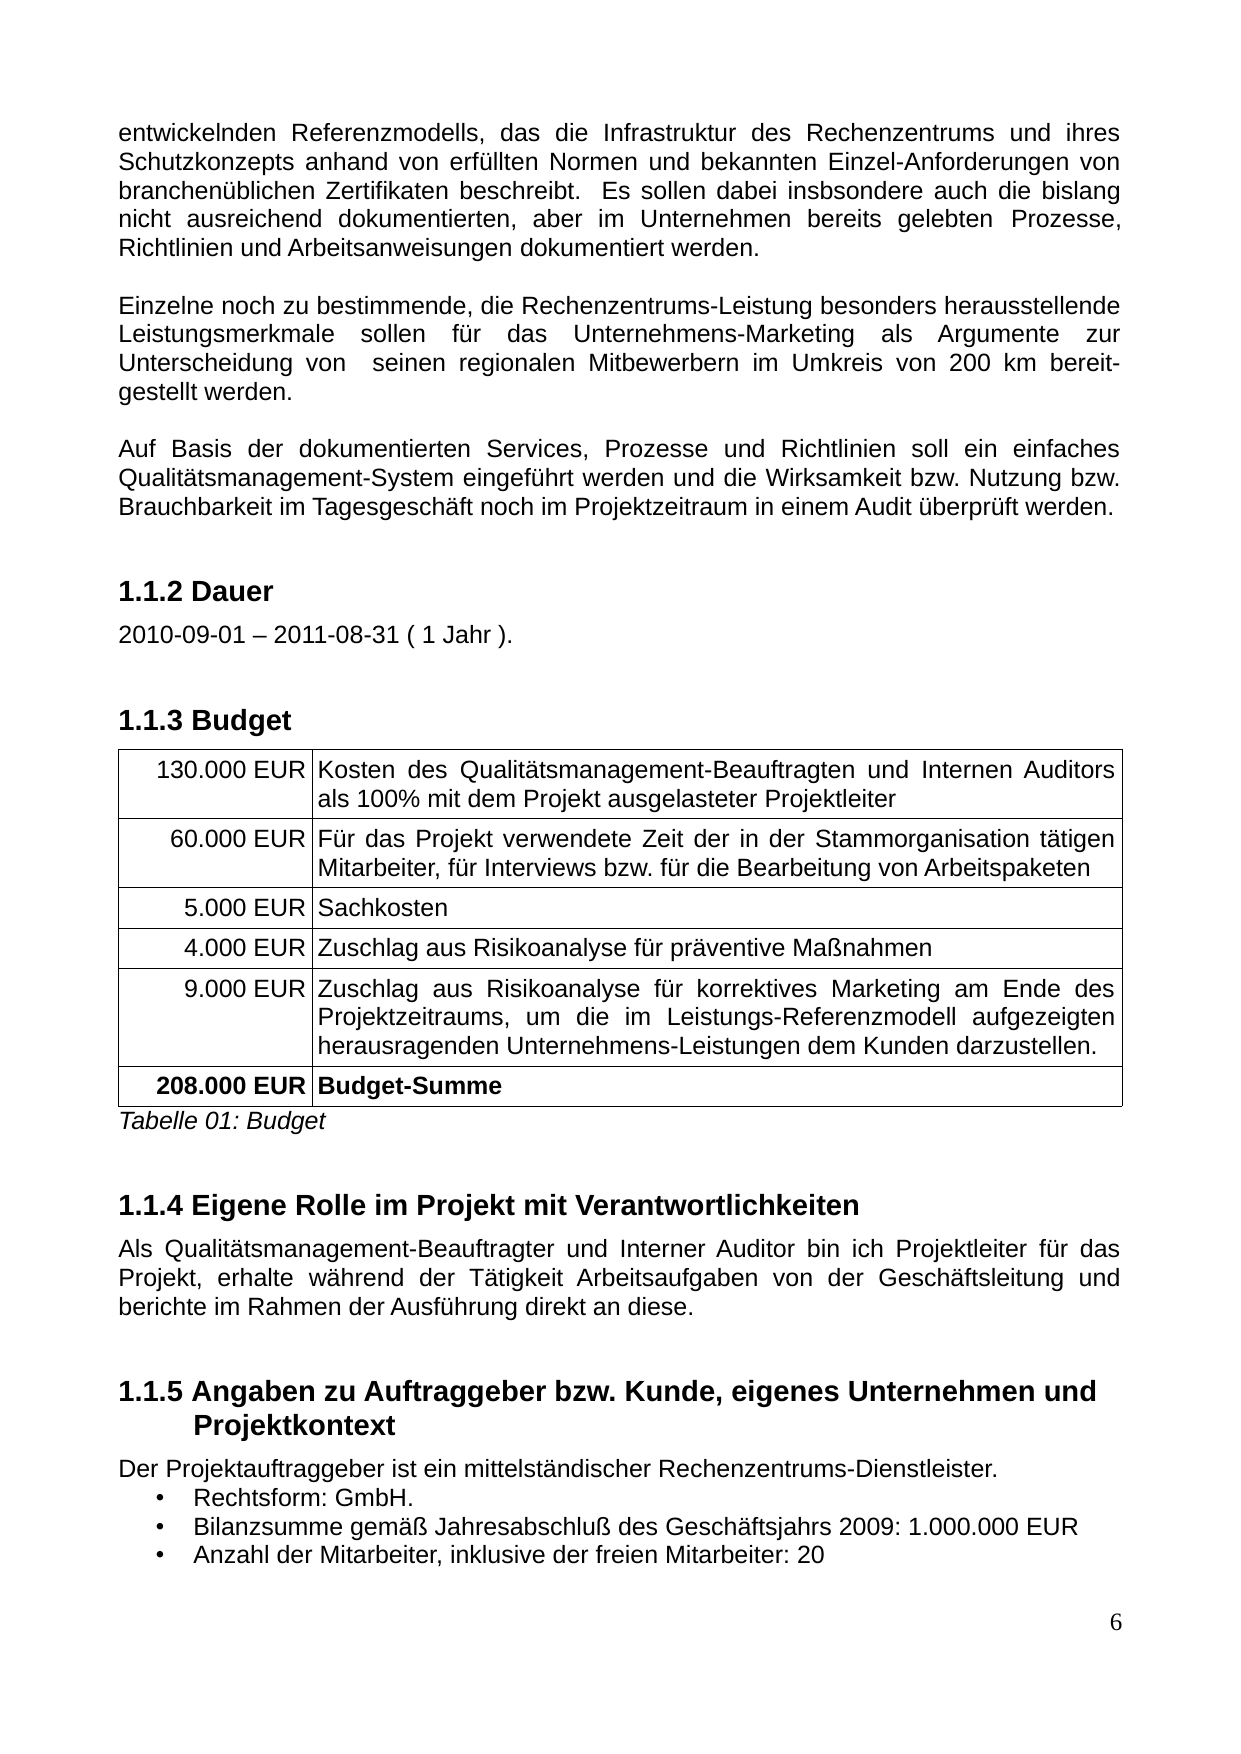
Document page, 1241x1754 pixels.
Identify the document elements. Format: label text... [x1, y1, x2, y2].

table_cell 4.000 EUR [119, 929, 312, 968]
table_cell 208.000 EUR [119, 1067, 312, 1106]
table_header 130.000 EUR [119, 750, 312, 818]
text 2010-09-01 – 2011-08-31 ( 1 Jahr ). [118, 620, 1122, 649]
table_cell 5.000 EUR [119, 888, 312, 927]
subtitle 1.1.5 Angaben zu Auftraggeber bzw. Kunde, eigenes Unternehmen und Projektkontext [118, 1374, 1122, 1442]
list Anzahl der Mitarbeiter, inklusive der freien Mitarbeiter: 20 [156, 1541, 1122, 1569]
table_cell 9.000 EUR [119, 969, 312, 1066]
list Bilanzsumme gemäß Jahresabschluß des Geschäftsjahrs 2009: 1.000.000 EUR [156, 1512, 1122, 1541]
subtitle 1.1.2 Dauer [118, 574, 1122, 608]
table_cell Zuschlag aus Risikoanalyse für präventive Maßnahmen [313, 929, 1122, 968]
table_cell Zuschlag aus Risikoanalyse für korrektives Marketing am Ende des Projektzeitraums, um die im Leistungs-Referenzmodell aufgezeigten herausragenden Unternehmens-Leistungen dem Kunden darzustellen. [313, 969, 1122, 1066]
subtitle 1.1.4 Eigene Rolle im Projekt mit Verantwortlichkeiten [118, 1188, 1122, 1222]
text Auf Basis der dokumentierten Services, Prozesse und Richtlinien soll ein einfaches Qualitätsmanagement-System eingeführt werden und die Wirksamkeit bzw. Nutzung bzw. Brauchbarkeit im Tagesgeschäft noch im Projektzeitraum in einem Audit überprüft werden. [118, 434, 1122, 521]
text entwickelnden Referenzmodells, das die Infrastruktur des Rechenzentrums und ihres Schutzkonzepts anhand von erfüllten Normen und bekannten Einzel-Anforderungen von branchenüblichen Zertifikaten beschreibt. Es sollen dabei insbsondere auch die bislang nicht ausreichend dokumentierten, aber im Unternehmen bereits gelebten Prozesse, Richtlinien und Arbeitsanweisungen dokumentiert werden. [118, 118, 1122, 262]
table_header Kosten des Qualitätsmanagement-Beauftragten und Internen Auditors als 100% mit dem Projekt ausgelasteter Projektleiter [313, 750, 1122, 818]
text Einzelne noch zu bestimmende, die Rechenzentrums-Leistung besonders herausstellende Leistungsmerkmale sollen für das Unternehmens-Marketing als Argumente zur Unterscheidung von seinen regionalen Mitbewerbern im Umkreis von 200 km bereit-gestellt werden. [118, 291, 1122, 406]
table_cell 60.000 EUR [119, 819, 312, 887]
text Als Qualitätsmanagement-Beauftragter und Interner Auditor bin ich Projektleiter für das Projekt, erhalte während der Tätigkeit Arbeitsaufgaben von der Geschäftsleitung und berichte im Rahmen der Ausführung direkt an diese. [118, 1234, 1122, 1321]
table_cell Budget-Summe [313, 1067, 1122, 1106]
table_cell Für das Projekt verwendete Zeit der in der Stammorganisation tätigen Mitarbeiter, für Interviews bzw. für die Bearbeitung von Arbeitspaketen [313, 819, 1122, 887]
list Rechtsform: GmbH. [156, 1483, 1122, 1512]
text Der Projektauftraggeber ist ein mittelständischer Rechenzentrums-Dienstleister. [118, 1454, 1122, 1483]
table_cell Sachkosten [313, 888, 1122, 927]
subtitle 1.1.3 Budget [118, 703, 1122, 736]
text Tabelle 01: Budget [118, 1107, 1122, 1135]
